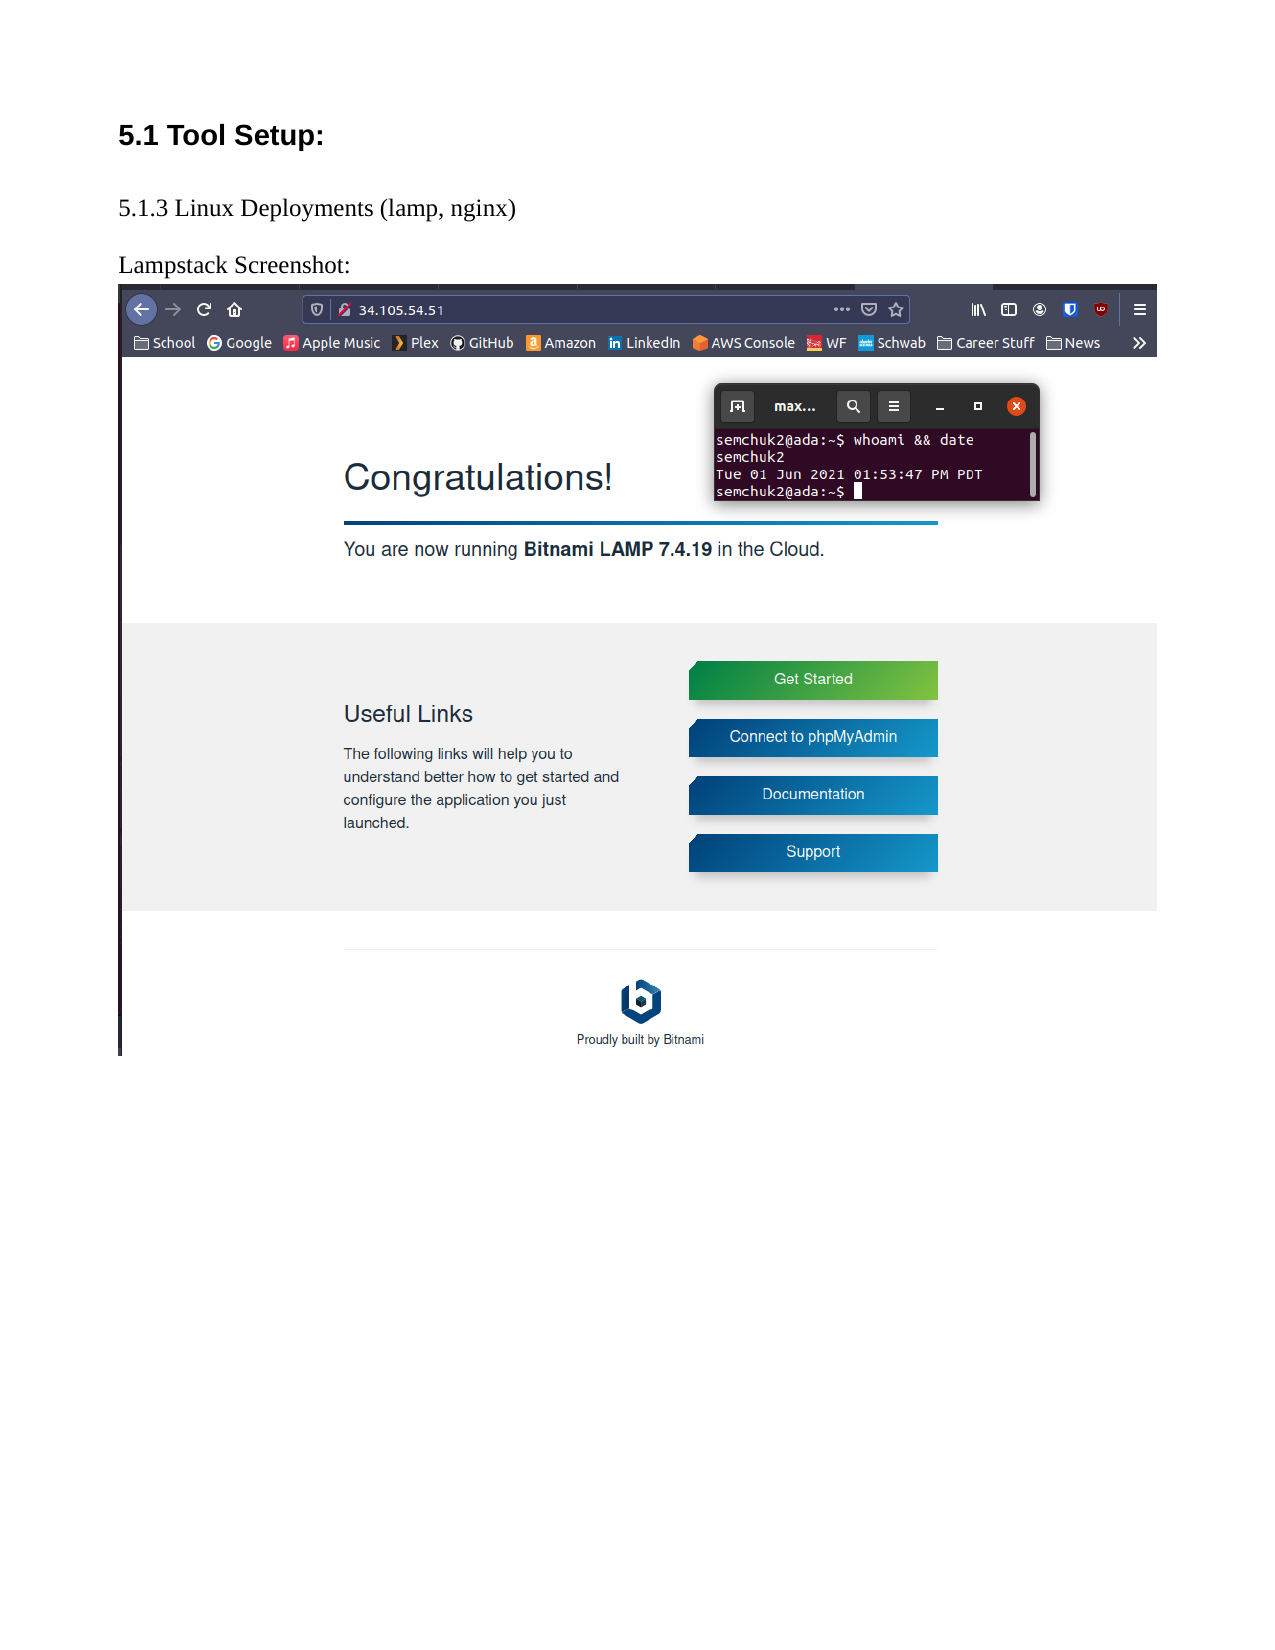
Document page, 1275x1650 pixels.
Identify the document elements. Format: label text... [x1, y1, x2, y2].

text 5.1.3 Linux Deployments (lamp, nginx) [118, 193, 1157, 222]
picture [118, 284, 1157, 1056]
text Lampstack Screenshot: [118, 250, 1157, 279]
subtitle 5.1 Tool Setup: [118, 118, 1157, 152]
